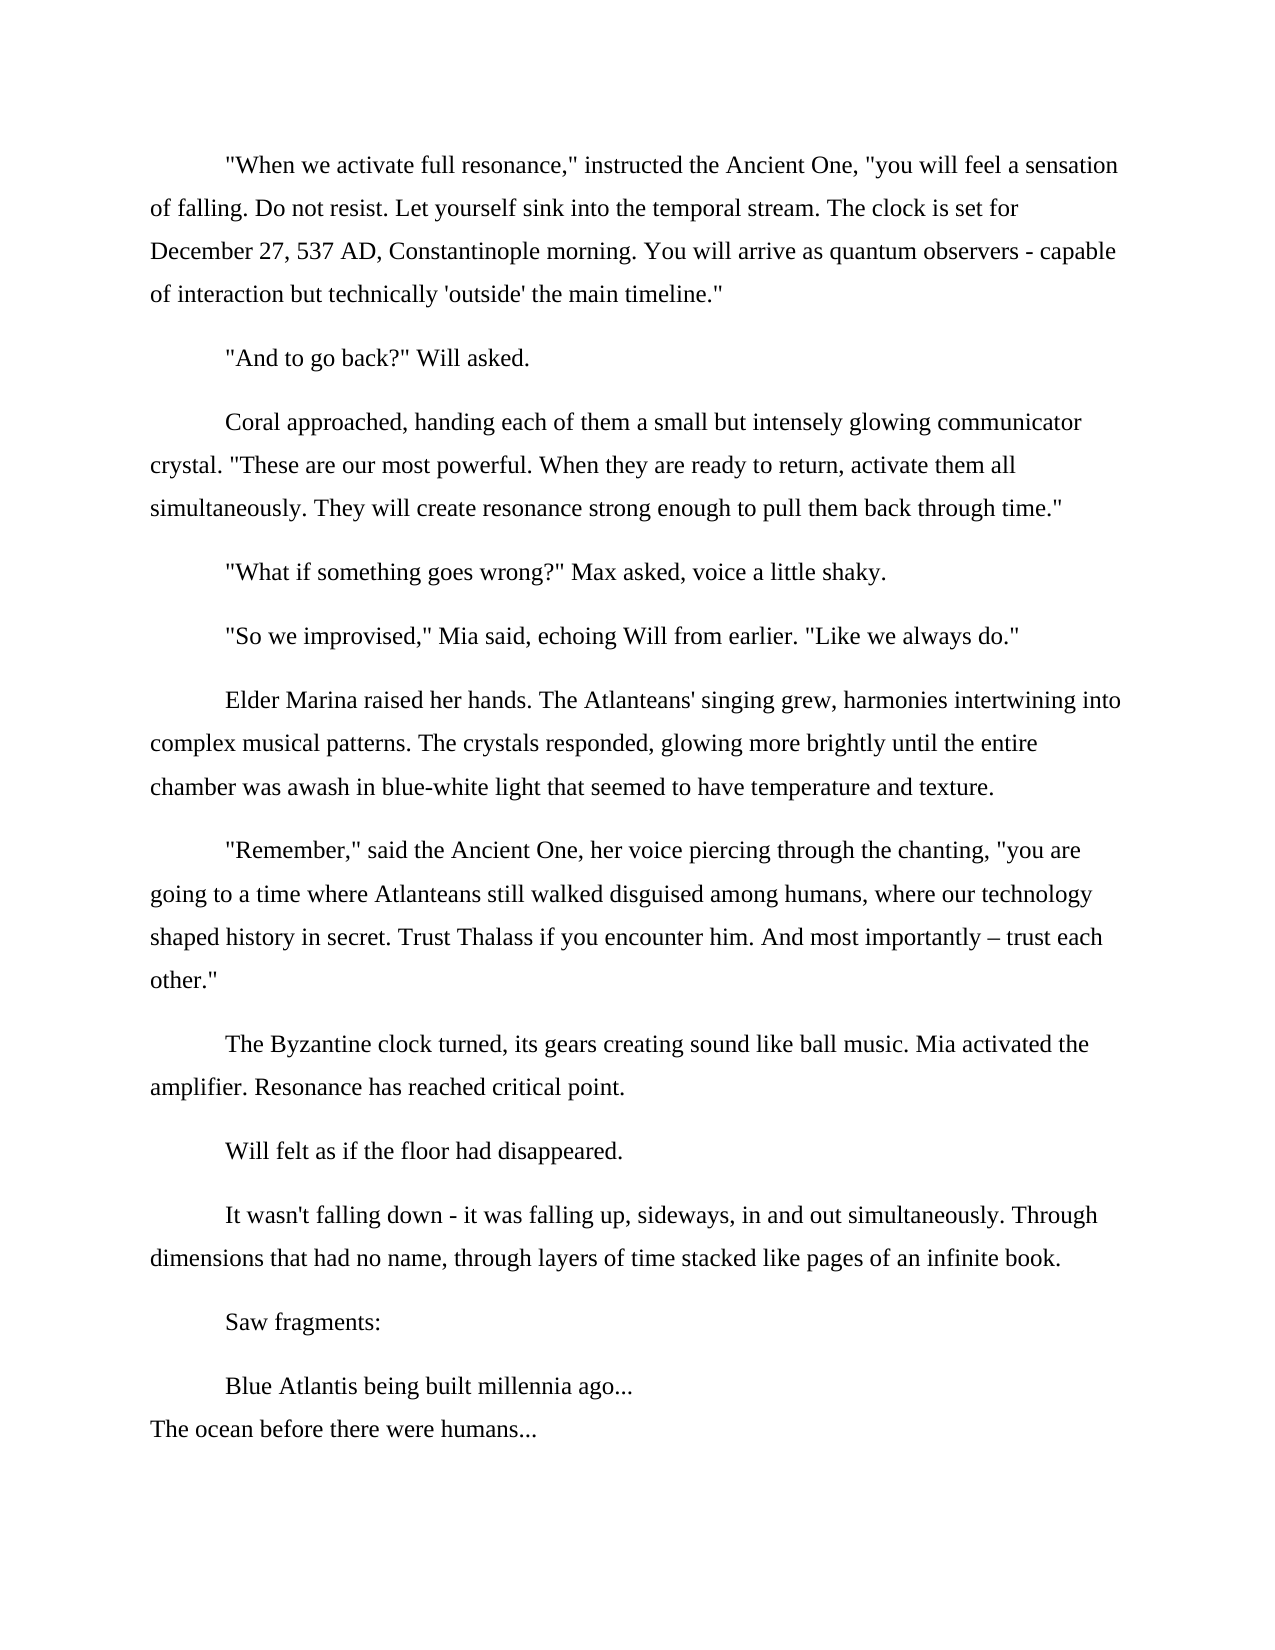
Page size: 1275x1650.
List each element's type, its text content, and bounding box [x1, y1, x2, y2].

text Will felt as if the floor had disappeared. [150, 1136, 1125, 1165]
text Coral approached, handing each of them a small but intensely glowing communicator crystal. "These are our most powerful. When they are ready to return, activate them all simultaneously. They will create resonance strong enough to pull them back through time." [150, 407, 1125, 522]
text Saw fragments: [150, 1307, 1125, 1336]
text "And to go back?" Will asked. [150, 343, 1125, 372]
text "What if something goes wrong?" Max asked, voice a little shaky. [150, 557, 1125, 586]
text "When we activate full resonance," instructed the Ancient One, "you will feel a sensation of falling. Do not resist. Let yourself sink into the temporal stream. The clock is set for December 27, 537 AD, Constantinople morning. You will arrive as quantum observers - capable of interaction but technically 'outside' the main timeline." [150, 150, 1125, 308]
text "Remember," said the Ancient One, her voice piercing through the chanting, "you are going to a time where Atlanteans still walked disguised among humans, where our technology shaped history in secret. Trust Thalass if you encounter him. And most importantly – trust each other." [150, 836, 1125, 994]
text The Byzantine clock turned, its gears creating sound like ball music. Mia activated the amplifier. Resonance has reached critical point. [150, 1029, 1125, 1101]
text "So we improvised," Mia said, echoing Will from earlier. "Like we always do." [150, 621, 1125, 650]
text Elder Marina raised her hands. The Atlanteans' singing grew, harmonies intertwining into complex musical patterns. The crystals responded, glowing more brightly until the entire chamber was awash in blue-white light that seemed to have temperature and texture. [150, 685, 1125, 800]
text Blue Atlantis being built millennia ago... The ocean before there were humans... [150, 1371, 1125, 1443]
text It wasn't falling down - it was falling up, sideways, in and out simultaneously. Through dimensions that had no name, through layers of time stacked like pages of an infinite book. [150, 1200, 1125, 1272]
